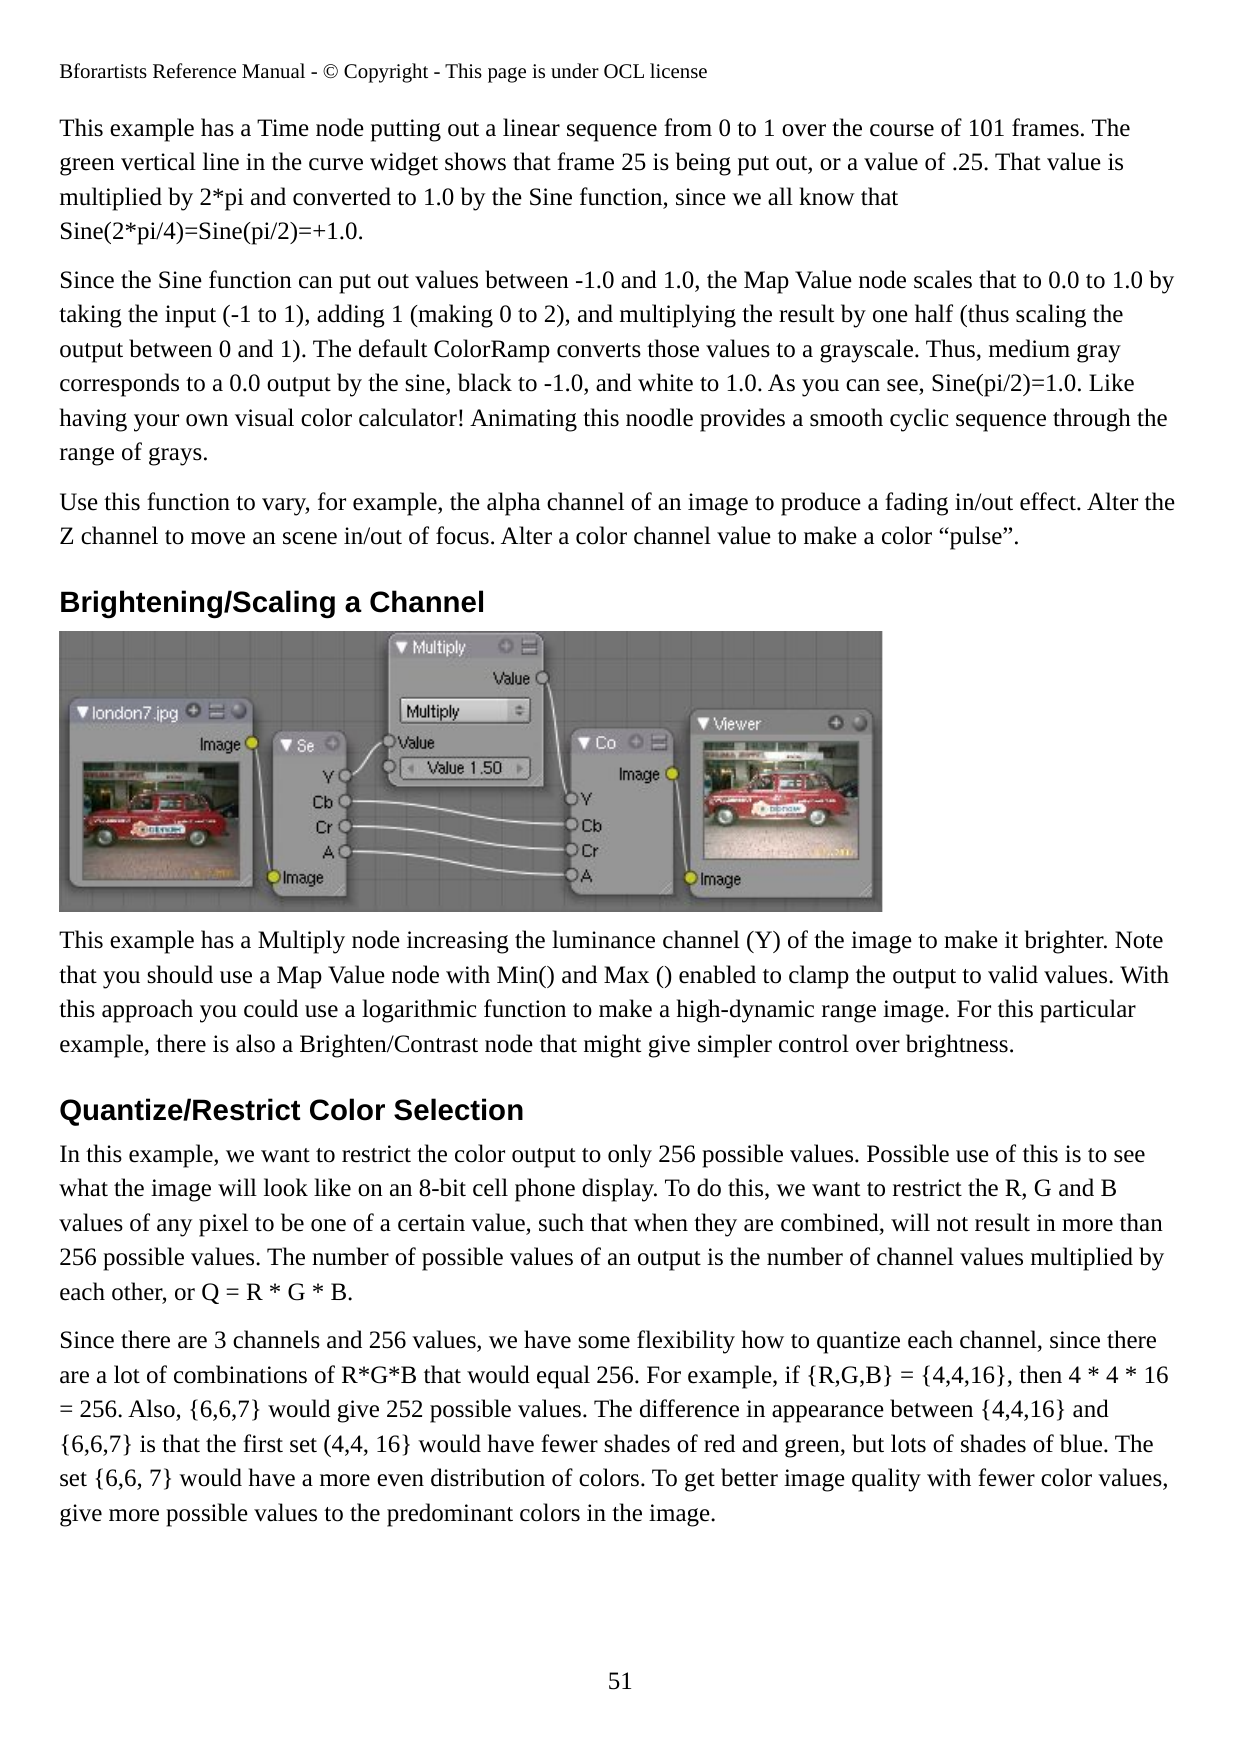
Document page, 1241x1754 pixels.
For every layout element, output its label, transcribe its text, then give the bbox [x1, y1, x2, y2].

picture [59, 631, 883, 912]
text Since there are 3 channels and 256 values, we have some flexibility how to quantize each channel, since there are a lot of combinations of R*G*B that would equal 256. For example, if {R,G,B} = {4,4,16}, then 4 * 4 * 16 = 256. Also, {6,6,7} would give 252 possible values. The difference in appearance between {4,4,16} and {6,6,7} is that the first set (4,4, 16} would have fewer shades of red and green, but lots of shades of blue. The set {6,6, 7} would have a more even distribution of colors. To get better image quality with fewer color values, give more possible values to the predominant colors in the image. [59, 1326, 1181, 1527]
text Since the Sine function can put out values between -1.0 and 1.0, the Map Value node scales that to 0.0 to 1.0 by taking the input (-1 to 1), adding 1 (making 0 to 2), and multiplying the result by one half (thus scaling the output between 0 and 1). The default ColorRamp converts those values to a grayscale. Thus, medium gray corresponds to a 0.0 output by the sine, black to -1.0, and white to 1.0. As you can see, Sine(pi/2)=1.0. Like having your own visual color calculator! Animating this noodle provides a smooth cyclic sequence through the range of grays. [59, 265, 1181, 466]
text In this example, we want to restrict the color output to only 256 possible values. Possible use of this is to see what the image will look like on an 8-bit cell phone display. To do this, we want to restrict the R, G and B values of any pixel to be one of a certain value, such that when they are combined, will not result in more than 256 possible values. The number of possible values of an output is the number of channel values multiplied by each other, or Q = R * G * B. [59, 1139, 1181, 1305]
text This example has a Multiply node increasing the luminance channel (Y) of the image to make it brighter. Note that you should use a Map Value node with Min() and Max () enabled to clamp the output to valid values. With this approach you could use a logarithmic function to make a high-dynamic range image. For this particular example, there is also a Brighten/Contrast node that might give simpler control over brightness. [59, 925, 1181, 1057]
text This example has a Time node putting out a linear sequence from 0 to 1 over the course of 101 frames. The green vertical line in the curve widget shows that frame 25 is being put out, or a value of .25. That value is multiplied by 2*pi and converted to 1.0 by the Sine function, since we all know that Sine(2*pi/4)=Sine(pi/2)=+1.0. [59, 113, 1181, 245]
subtitle Quantize/Restrict Color Selection [59, 1092, 1181, 1126]
subtitle Brightening/Scaling a Channel [59, 585, 1181, 618]
text Use this function to vary, for example, the alpha channel of an image to produce a fading in/out effect. Alter the Z channel to move an scene in/out of focus. Alter a color channel value to make a color “pulse”. [59, 487, 1181, 550]
